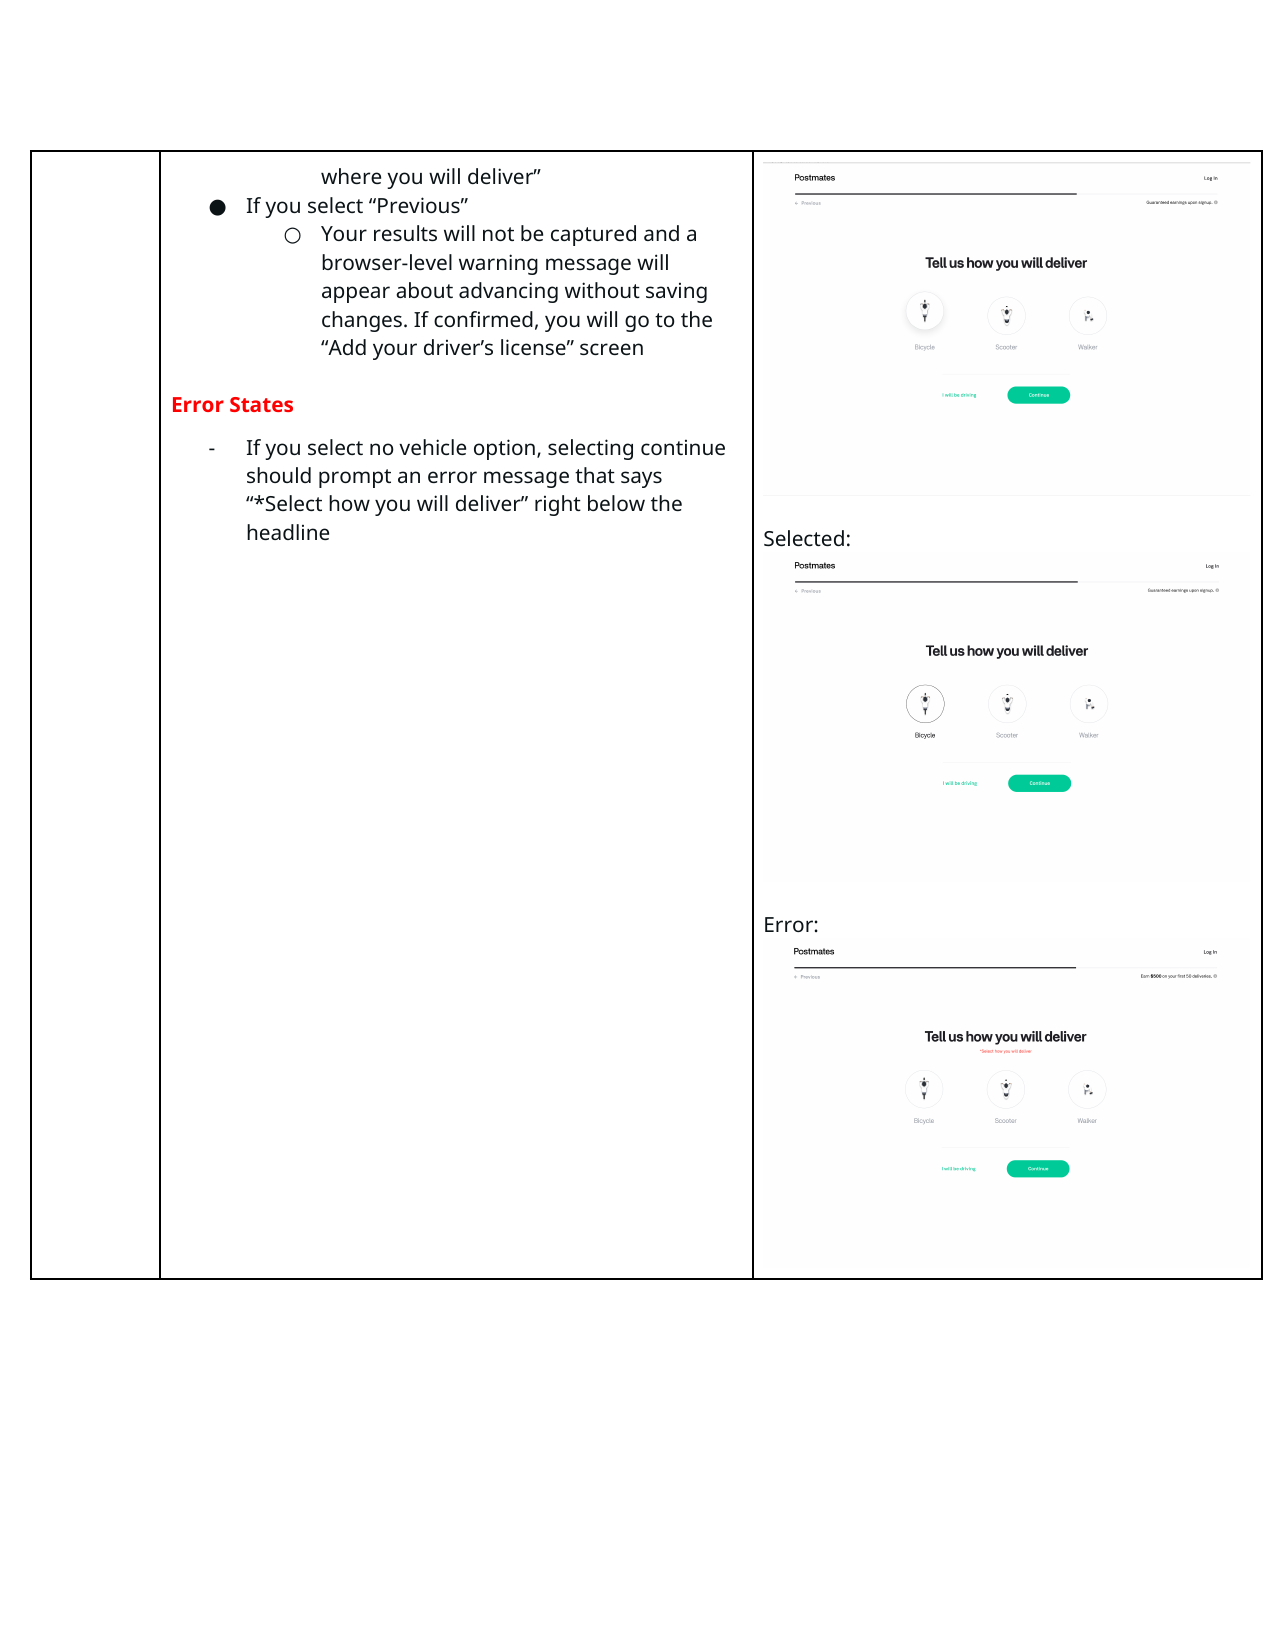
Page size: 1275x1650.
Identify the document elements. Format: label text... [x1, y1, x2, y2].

picture [763, 162, 1251, 496]
picture [763, 552, 1251, 882]
table_cell where you will deliver” If you select “Previous” Your results will not be captured and a browser-level warning message will appear about advancing without saving changes. If confirmed, you will go to the “Add your driver’s license” screen Error States If you select no vehicle option, selecting continue should prompt an error message that says “*Select how you will deliver” right below the headline [161, 152, 752, 1278]
table_cell [32, 152, 159, 1278]
picture [763, 938, 1251, 1268]
table_cell Selected: Error: [754, 152, 1261, 1278]
